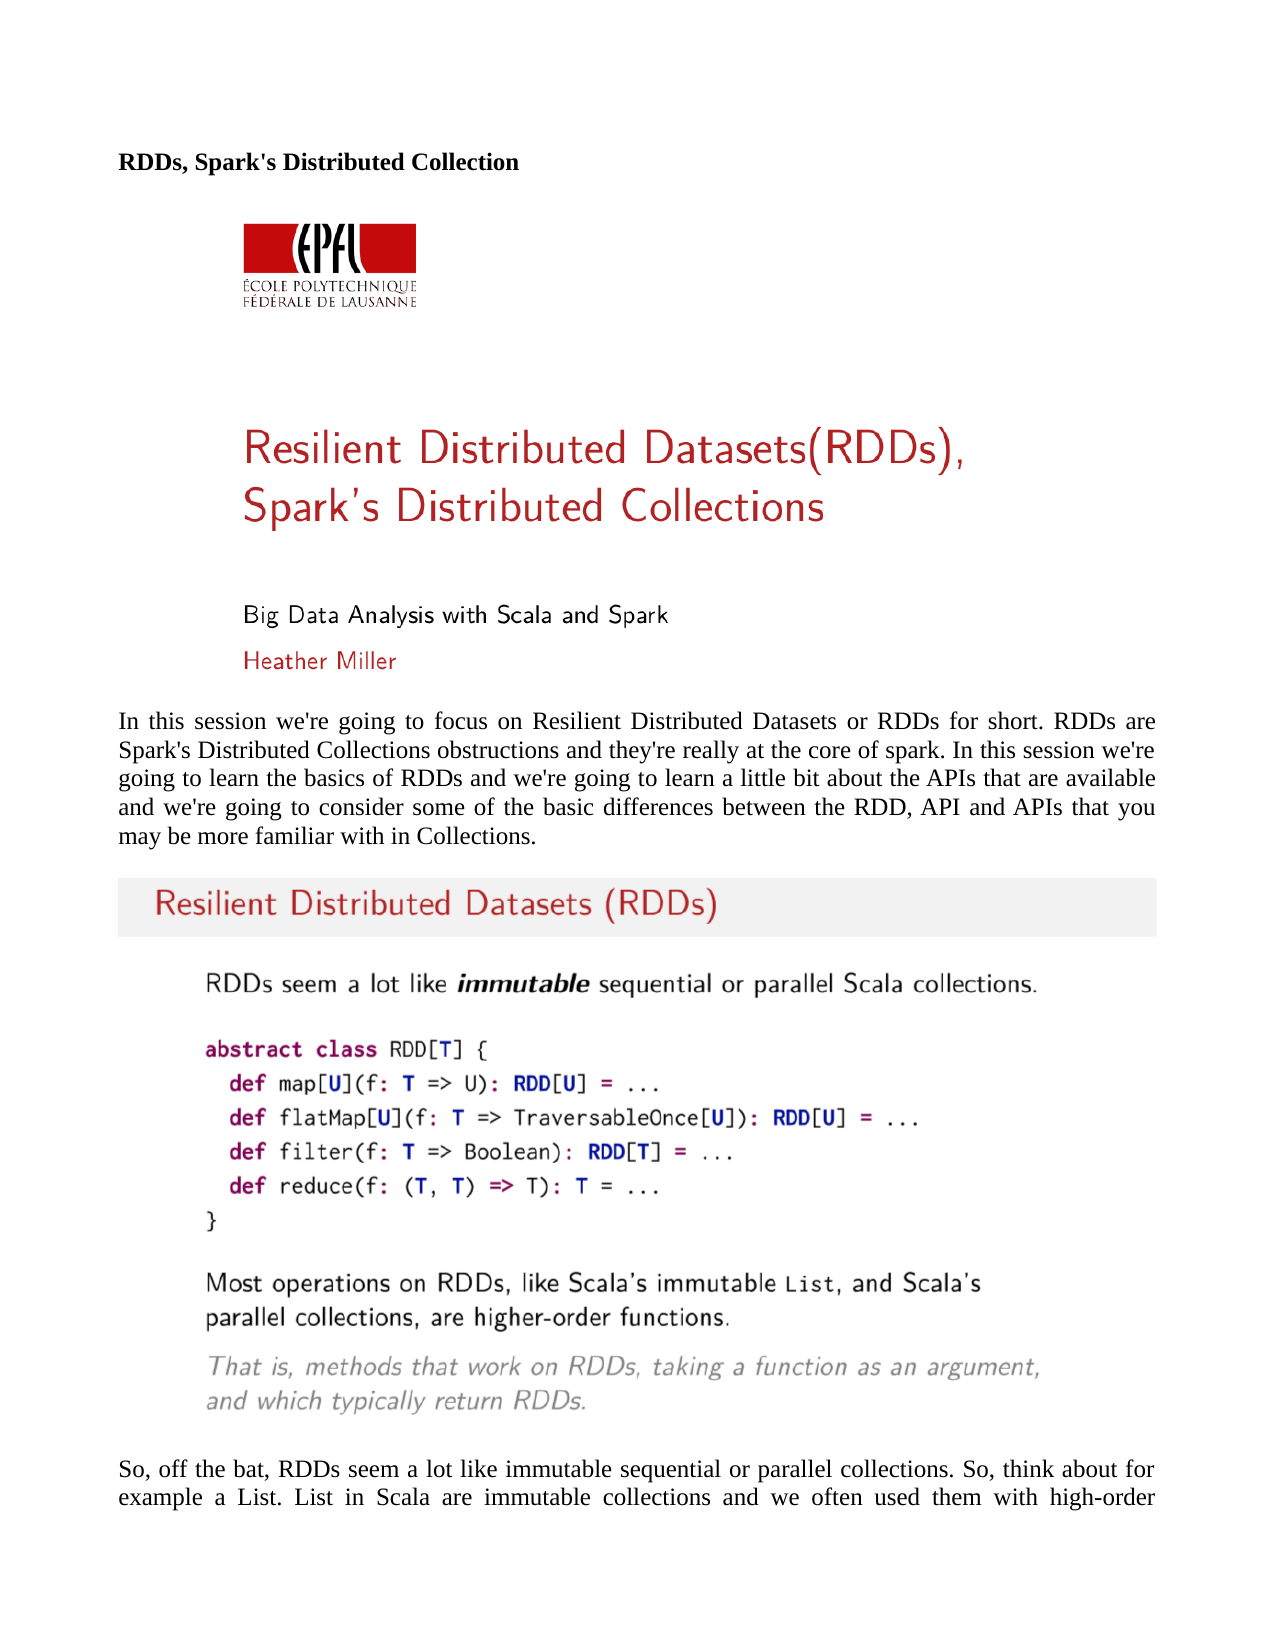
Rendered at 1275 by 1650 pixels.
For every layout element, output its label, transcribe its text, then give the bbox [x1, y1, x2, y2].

text So, off the bat, RDDs seem a lot like immutable sequential or parallel collections. So, think about for example a List. List in Scala are immutable collections and we often used them with high-order [118, 1454, 1157, 1511]
text In this session we're going to focus on Resilient Distributed Datasets or RDDs for short. RDDs are Spark's Distributed Collections obstructions and they're really at the core of spark. In this session we're going to learn the basics of RDDs and we're going to learn a little bit about the APIs that are available and we're going to consider some of the basic differences between the RDD, API and APIs that you may be more familiar with in Collections. [118, 706, 1157, 850]
picture [118, 204, 1157, 678]
text RDDs, Spark's Distributed Collection [118, 147, 1157, 176]
picture [118, 878, 1157, 1425]
